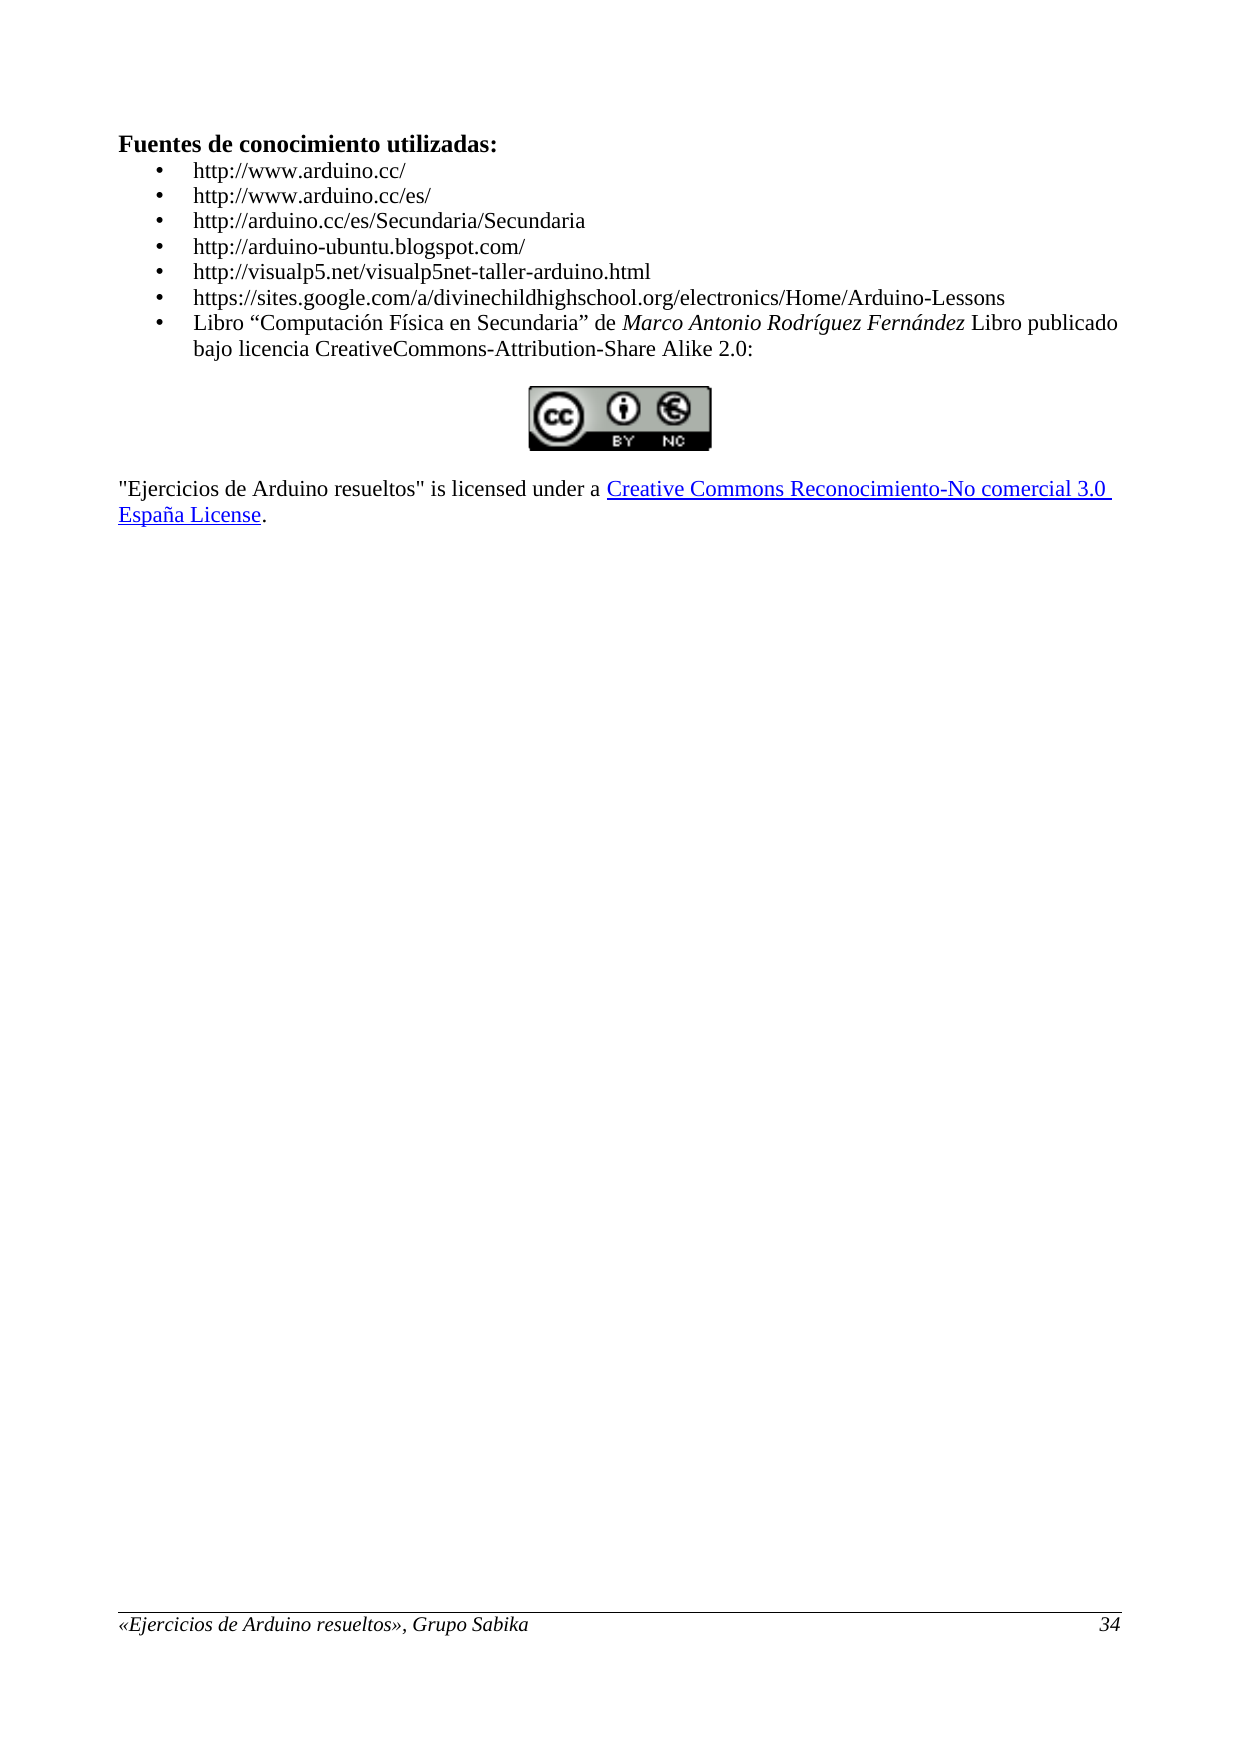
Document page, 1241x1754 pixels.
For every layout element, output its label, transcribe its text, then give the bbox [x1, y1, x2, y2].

text Fuentes de conocimiento utilizadas: [498, 130, 1122, 158]
list http://www.arduino.cc/es/ [437, 183, 1122, 208]
list http://visualp5.net/visualp5net-taller-arduino.html [657, 259, 1122, 285]
list http://arduino-ubuntu.blogspot.com/ [156, 234, 193, 259]
list http://arduino.cc/es/Secundaria/Secundaria [156, 208, 1122, 234]
picture [528, 386, 712, 451]
list http://arduino-ubuntu.blogspot.com/ [531, 234, 1122, 259]
text "Ejercicios de Arduino resueltos" is licensed under a Creative Commons Reconocimiento-No comercial 3.0 España License. [267, 476, 1122, 527]
list Libro “Computación Física en Secundaria” de Marco Antonio Rodríguez Fernández Libro publicado bajo licencia CreativeCommons-Attribution-Share Alike 2.0: [754, 310, 1122, 361]
list http://www.arduino.cc/ [411, 158, 1122, 183]
list http://www.arduino.cc/ [156, 158, 193, 183]
list https://sites.google.com/a/divinechildhighschool.org/electronics/Home/Arduino-Lessons [1012, 285, 1122, 310]
list http://www.arduino.cc/es/ [156, 183, 193, 208]
